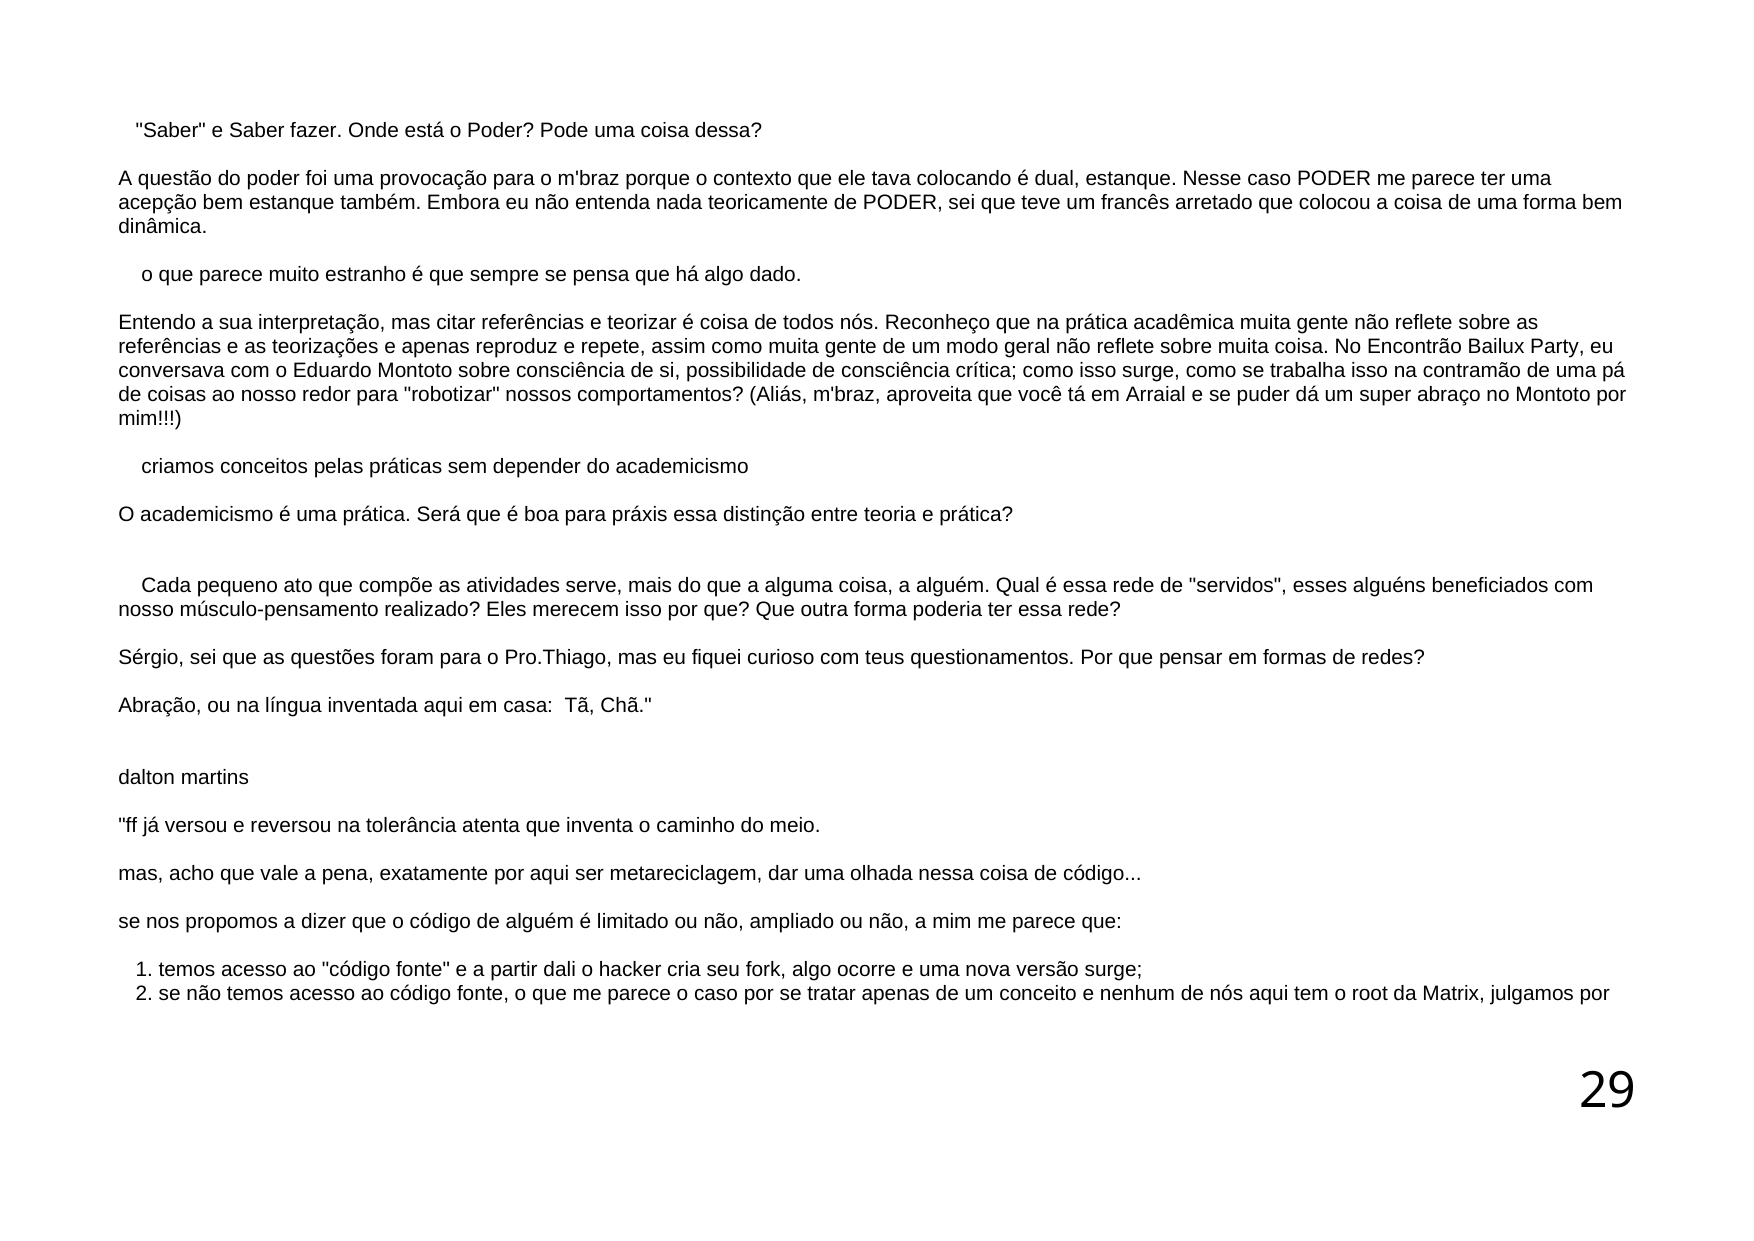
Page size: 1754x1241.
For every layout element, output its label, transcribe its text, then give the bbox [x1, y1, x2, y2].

text dalton martins [118, 765, 1636, 789]
text se nos propomos a dizer que o código de alguém é limitado ou não, ampliado ou não, a mim me parece que: [118, 909, 1636, 933]
text Abração, ou na língua inventada aqui em casa: Tã, Chã." [118, 693, 1636, 717]
text 1. temos acesso ao "código fonte" e a partir dali o hacker cria seu fork, algo ocorre e uma nova versão surge; [118, 957, 1636, 981]
text "ff já versou e reversou na tolerância atenta que inventa o caminho do meio. [118, 813, 1636, 837]
text 2. se não temos acesso ao código fonte, o que me parece o caso por se tratar apenas de um conceito e nenhum de nós aqui tem o root da Matrix, julgamos por [118, 981, 1636, 1004]
text Sérgio, sei que as questões foram para o Pro.Thiago, mas eu fiquei curioso com teus questionamentos. Por que pensar em formas de redes? [118, 645, 1636, 669]
text O academicismo é uma prática. Será que é boa para práxis essa distinção entre teoria e prática? [118, 501, 1636, 525]
text "Saber" e Saber fazer. Onde está o Poder? Pode uma coisa dessa? [118, 118, 1636, 142]
text criamos conceitos pelas práticas sem depender do academicismo [118, 453, 1636, 477]
text o que parece muito estranho é que sempre se pensa que há algo dado. [118, 262, 1636, 286]
text Cada pequeno ato que compõe as atividades serve, mais do que a alguma coisa, a alguém. Qual é essa rede de "servidos", esses alguéns beneficiados com nosso músculo-pensamento realizado? Eles merecem isso por que? Que outra forma poderia ter essa rede? [118, 573, 1636, 621]
text Entendo a sua interpretação, mas citar referências e teorizar é coisa de todos nós. Reconheço que na prática acadêmica muita gente não reflete sobre as referências e as teorizações e apenas reproduz e repete, assim como muita gente de um modo geral não reflete sobre muita coisa. No Encontrão Bailux Party, eu conversava com o Eduardo Montoto sobre consciência de si, possibilidade de consciência crítica; como isso surge, como se trabalha isso na contramão de uma pá de coisas ao nosso redor para "robotizar" nossos comportamentos? (Aliás, m'braz, aproveita que você tá em Arraial e se puder dá um super abraço no Montoto por mim!!!) [118, 310, 1636, 429]
text A questão do poder foi uma provocação para o m'braz porque o contexto que ele tava colocando é dual, estanque. Nesse caso PODER me parece ter uma acepção bem estanque também. Embora eu não entenda nada teoricamente de PODER, sei que teve um francês arretado que colocou a coisa de uma forma bem dinâmica. [118, 166, 1636, 238]
text mas, acho que vale a pena, exatamente por aqui ser metareciclagem, dar uma olhada nessa coisa de código... [118, 861, 1636, 885]
